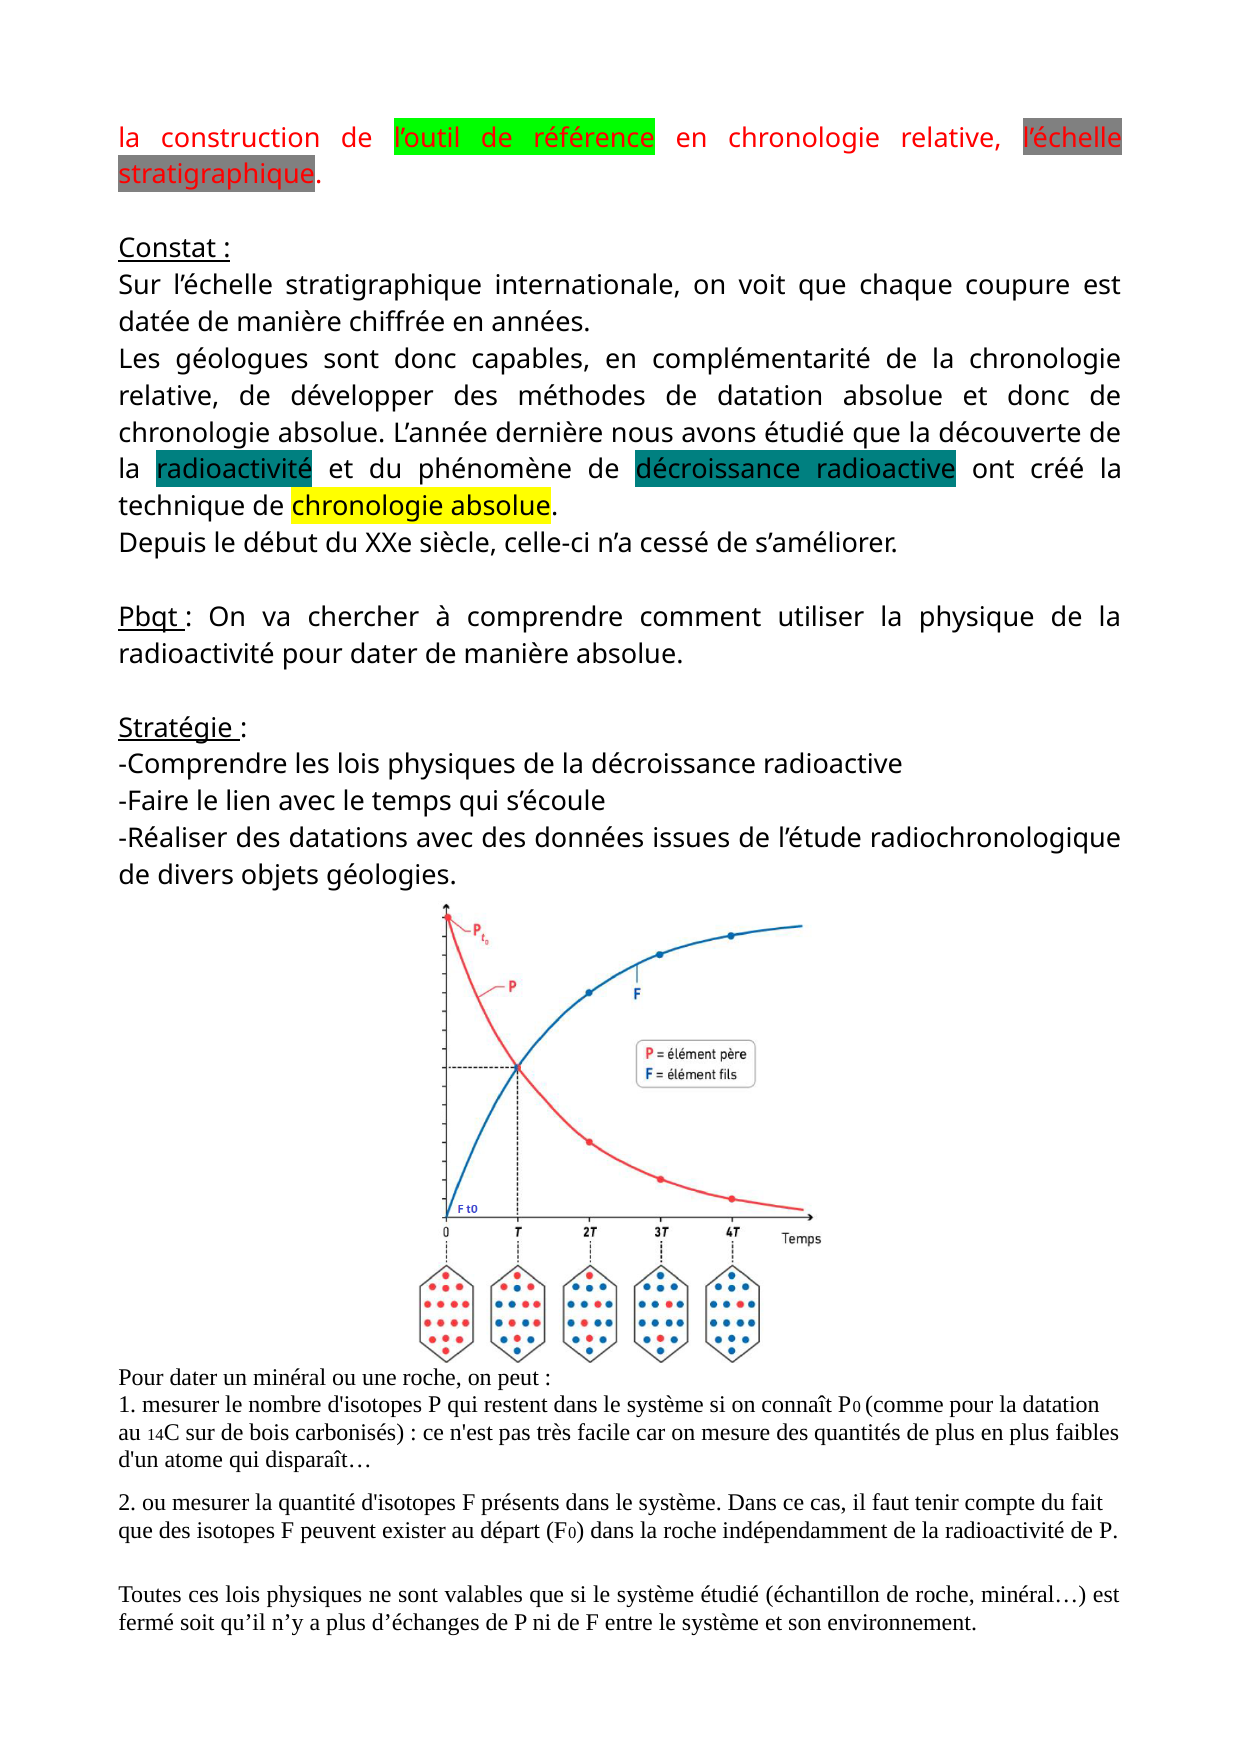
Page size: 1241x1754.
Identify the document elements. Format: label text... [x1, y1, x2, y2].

text 2. ou mesurer la quantité d'isotopes F présents dans le système. Dans ce cas, il faut tenir compte du fait que des isotopes F peuvent exister au départ (F0) dans la roche indépendamment de la radioactivité de P. [118, 1488, 1122, 1544]
text la construction de l’outil de référence en chronologie relative, l’échelle stratigraphique. [118, 118, 1122, 192]
text Stratégie : [118, 708, 1122, 745]
text -Réaliser des datations avec des données issues de l’étude radiochronologique de divers objets géologies. [118, 819, 1122, 892]
text Les géologues sont donc capables, en complémentarité de la chronologie relative, de développer des méthodes de datation absolue et donc de chronologie absolue. L’année dernière nous avons étudié que la découverte de la radioactivité et du phénomène de décroissance radioactive ont créé la technique de chronologie absolue. [118, 339, 1122, 524]
text Pour dater un minéral ou une roche, on peut : [118, 1363, 1122, 1390]
picture [418, 892, 822, 1363]
text Constat : [118, 229, 1122, 266]
text -Comprendre les lois physiques de la décroissance radioactive [118, 745, 1122, 782]
text Toutes ces lois physiques ne sont valables que si le système étudié (échantillon de roche, minéral…) est fermé soit qu’il n’y a plus d’échanges de P ni de F entre le système et son environnement. [118, 1581, 1122, 1636]
text Sur l’échelle stratigraphique internationale, on voit que chaque coupure est datée de manière chiffrée en années. [118, 266, 1122, 339]
text Pbqt : On va chercher à comprendre comment utiliser la physique de la radioactivité pour dater de manière absolue. [118, 597, 1122, 671]
text -Faire le lien avec le temps qui s’écoule [118, 782, 1122, 819]
text Depuis le début du XXe siècle, celle-ci n’a cessé de s’améliorer. [118, 524, 1122, 561]
text 1. mesurer le nombre d'isotopes P qui restent dans le système si on connaît P0 (comme pour la datation au 14C sur de bois carbonisés) : ce n'est pas très facile car on mesure des quantités de plus en plus faibles d'un atome qui disparaît… [118, 1390, 1122, 1473]
